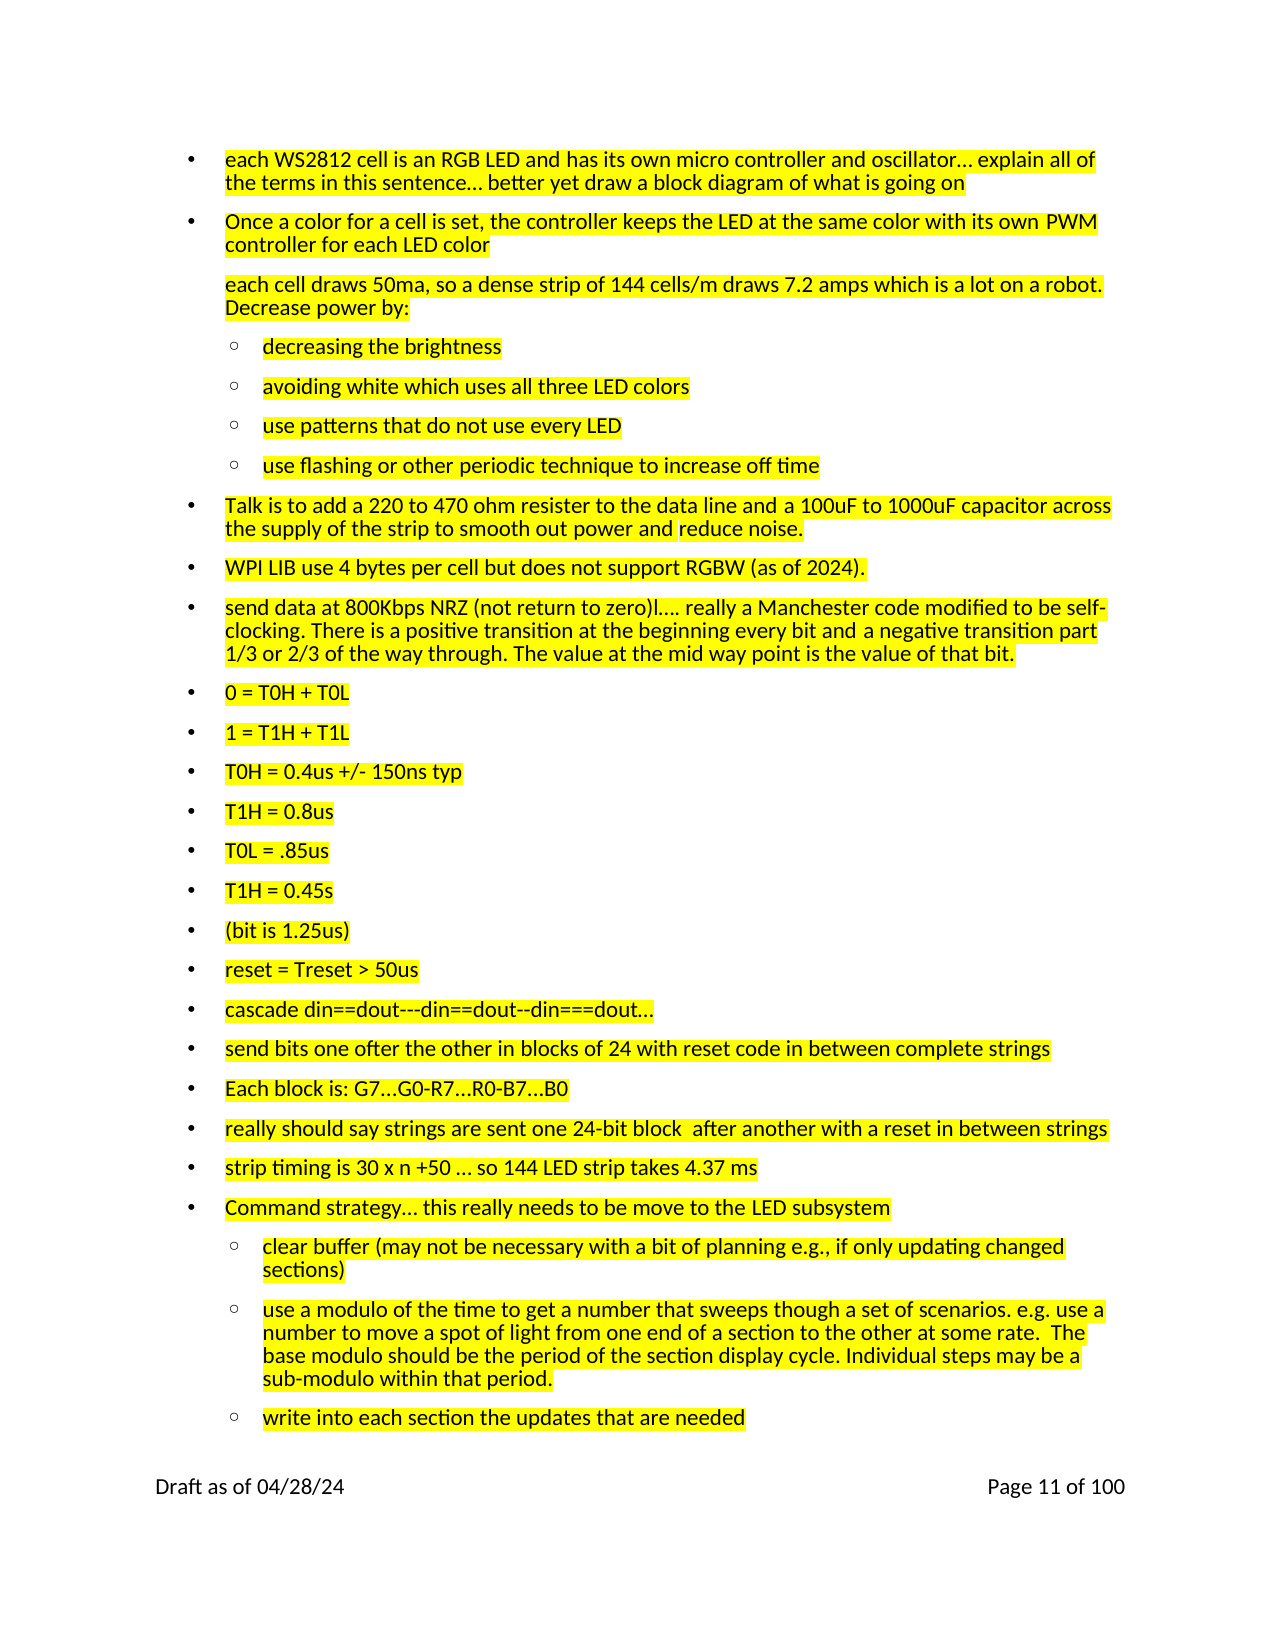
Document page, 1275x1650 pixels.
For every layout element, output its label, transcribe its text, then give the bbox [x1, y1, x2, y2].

list send bits one ofter the other in blocks of 24 with reset code in between complete strings [187, 1039, 1125, 1062]
list use patterns that do not use every LED [225, 417, 1125, 439]
list use flashing or other periodic technique to increase off time [225, 456, 1125, 479]
list each cell draws 50ma, so a dense strip of 144 cells/m draws 7.2 amps which is a lot on a robot. Decrease power by: [187, 275, 1125, 321]
list T1H = 0.45s [187, 881, 1125, 904]
list write into each section the updates that are needed [225, 1408, 1125, 1431]
list avoiding white which uses all three LED colors [225, 377, 1125, 400]
list each WS2812 cell is an RGB LED and has its own micro controller and oscillator… explain all of the terms in this sentence… better yet draw a block diagram of what is going on [187, 150, 1125, 196]
list clear buffer (may not be necessary with a bit of planning e.g., if only updating changed sections) [225, 1237, 1125, 1283]
list 1 = T1H + T1L [187, 723, 1125, 746]
list Talk is to add a 220 to 470 ohm resister to the data line and a 100uF to 1000uF capacitor across the supply of the strip to smooth out power and reduce noise. [187, 496, 1125, 542]
list T0H = 0.4us +/- 150ns typ [187, 762, 1125, 785]
list Command strategy… this really needs to be move to the LED subsystem [187, 1198, 1125, 1221]
list really should say strings are sent one 24-bit block after another with a reset in between strings [187, 1119, 1125, 1142]
list cascade din==dout---din==dout--din===dout… [187, 1000, 1125, 1023]
list Once a color for a cell is set, the controller keeps the LED at the same color with its own PWM controller for each LED color [187, 212, 1125, 258]
list send data at 800Kbps NRZ (not return to zero)l…. really a Manchester code modified to be self-clocking. There is a positive transition at the beginning every bit and a negative transition part 1/3 or 2/3 of the way through. The value at the mid way point is the value of that bit. [187, 598, 1125, 667]
list Each block is: G7...G0-R7...R0-B7...B0 [187, 1079, 1125, 1102]
list (bit is 1.25us) [187, 921, 1125, 944]
list use a modulo of the time to get a number that sweeps though a set of scenarios. e.g. use a number to move a spot of light from one end of a section to the other at some rate. The base modulo should be the period of the section display cycle. Individual steps may be a sub-modulo within that period. [225, 1300, 1125, 1392]
list WPI LIB use 4 bytes per cell but does not support RGBW (as of 2024). [187, 558, 1125, 581]
list decreasing the brightness [225, 337, 1125, 360]
list T0L = .85us [187, 842, 1125, 864]
list reset = Treset > 50us [187, 960, 1125, 983]
list T1H = 0.8us [187, 802, 1125, 825]
list 0 = T0H + T0L [187, 683, 1125, 706]
list strip timing is 30 x n +50 … so 144 LED strip takes 4.37 ms [187, 1158, 1125, 1181]
